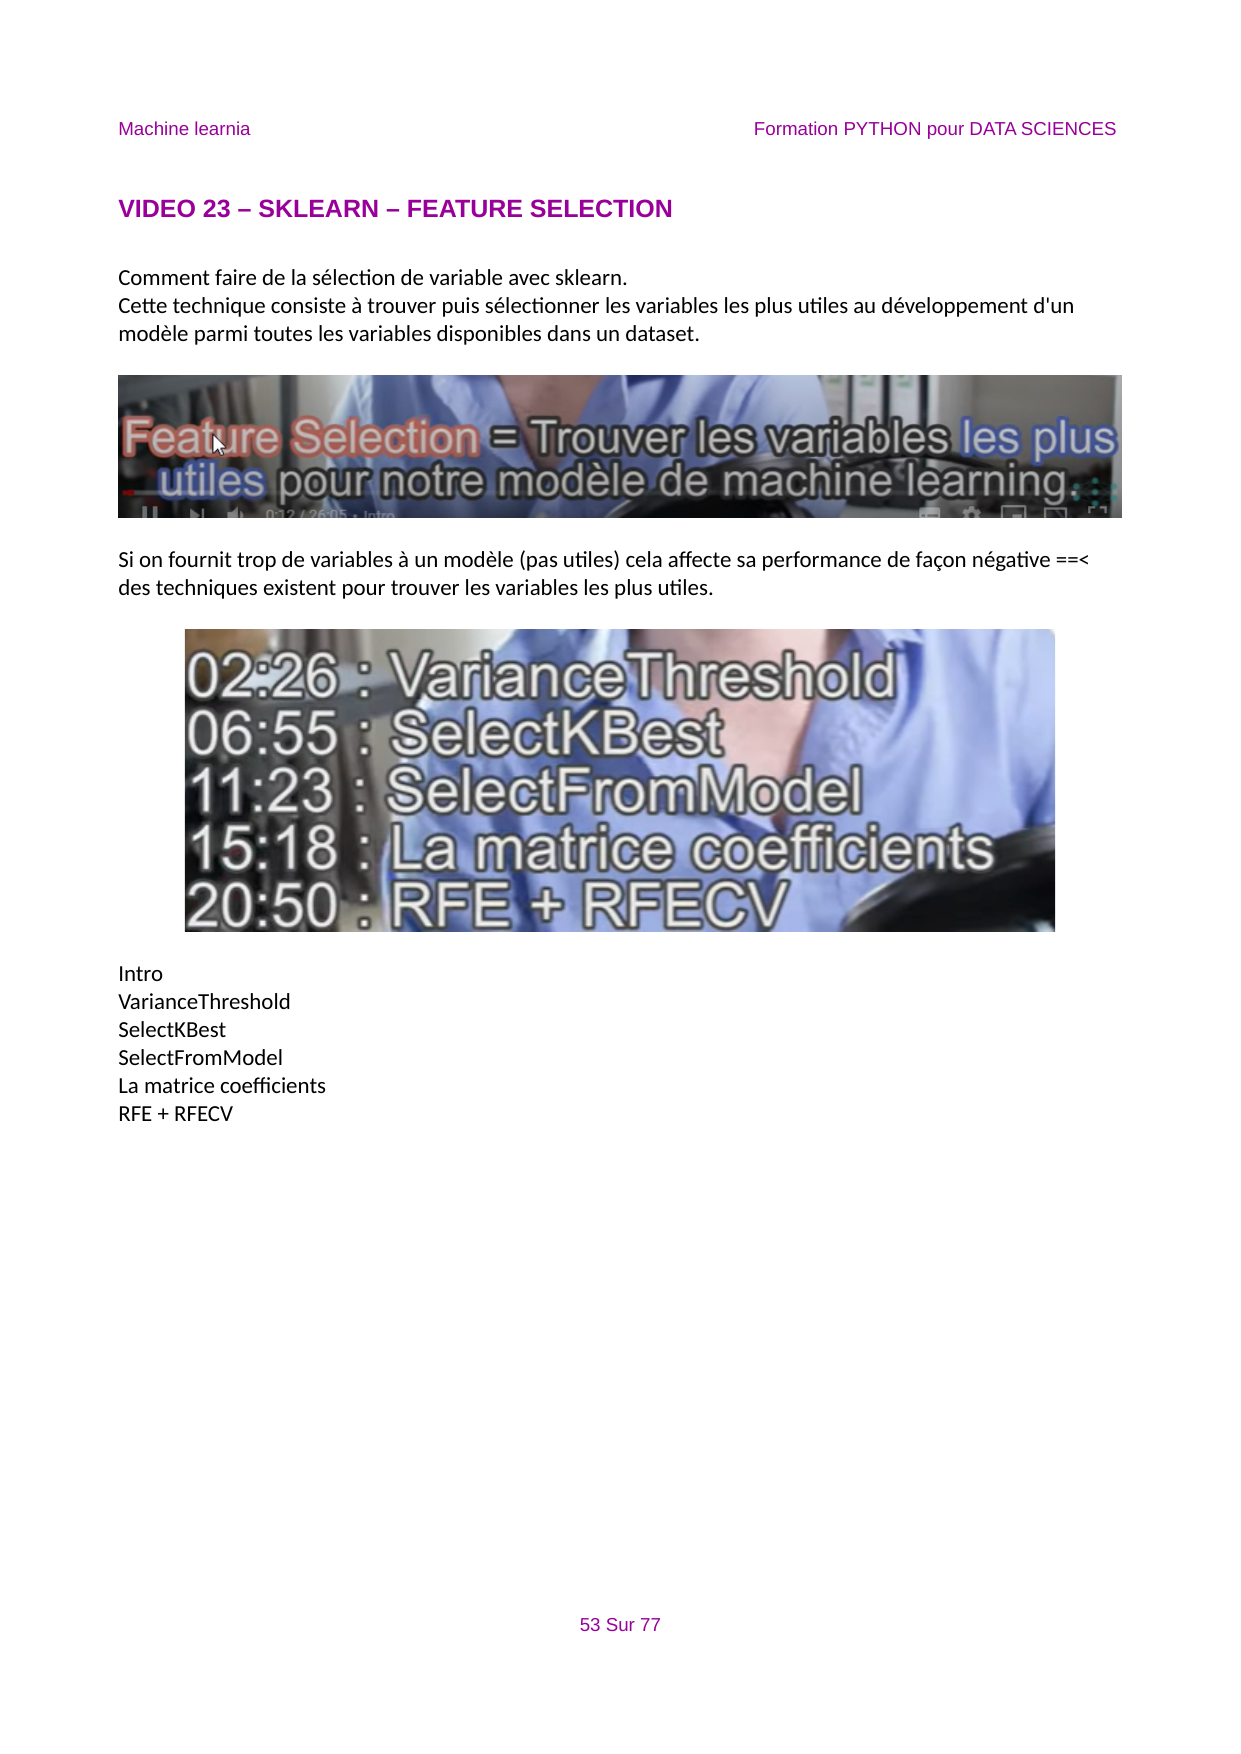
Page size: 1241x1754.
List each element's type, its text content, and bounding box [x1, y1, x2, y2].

text Comment faire de la sélection de variable avec sklearn. [118, 263, 1122, 291]
text La matrice coefficients [118, 1071, 1122, 1099]
picture [118, 375, 1122, 518]
text VarianceThreshold [118, 987, 1122, 1015]
text Si on fournit trop de variables à un modèle (pas utiles) cela affecte sa performance de façon négative ==< des techniques existent pour trouver les variables les plus utiles. [118, 546, 1122, 602]
text RFE + RFECV [118, 1099, 1122, 1127]
picture [184, 629, 1056, 932]
text Intro [118, 959, 1122, 987]
text Cette technique consiste à trouver puis sélectionner les variables les plus utiles au développement d'un modèle parmi toutes les variables disponibles dans un dataset. [118, 291, 1122, 347]
text SelectKBest [118, 1015, 1122, 1043]
text SelectFromModel [118, 1043, 1122, 1071]
subtitle VIDEO 23 – SKLEARN – FEATURE SELECTION [118, 194, 1122, 223]
